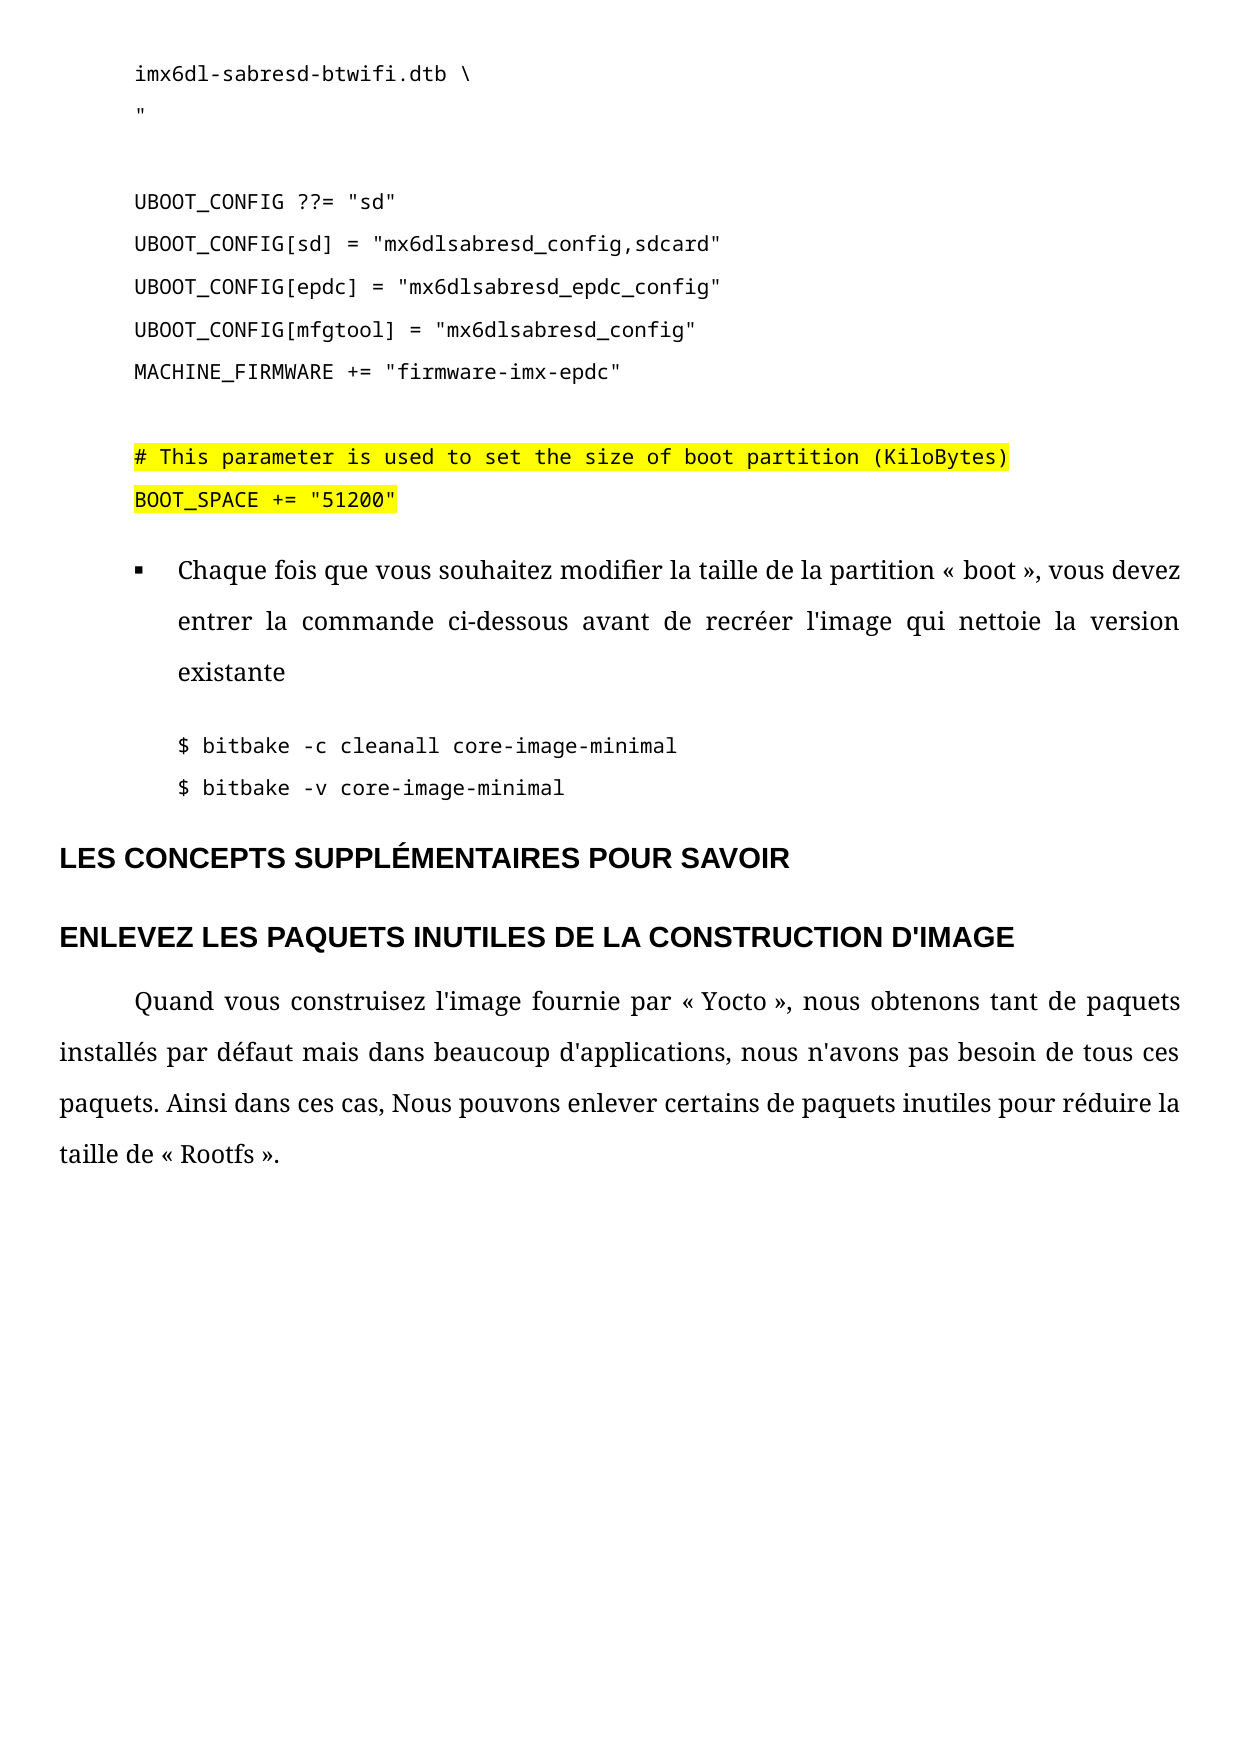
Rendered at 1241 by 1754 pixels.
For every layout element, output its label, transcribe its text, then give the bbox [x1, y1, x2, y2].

list Chaque fois que vous souhaitez modifier la taille de la partition « boot », vous devez entrer la commande ci-dessous avant de recréer l'image qui nettoie la version existante [133, 553, 1181, 689]
text MACHINE_FIRMWARE += "firmware-imx-epdc" [134, 357, 1181, 386]
text UBOOT_CONFIG[sd] = "mx6dlsabresd_config,sdcard" [134, 229, 1181, 258]
text Quand vous construisez l'image fournie par « Yocto », nous obtenons tant de paquets installés par défaut mais dans beaucoup d'applications, nous n'avons pas besoin de tous ces paquets. Ainsi dans ces cas, Nous pouvons enlever certains de paquets inutiles pour réduire la taille de « Rootfs ». [59, 983, 1181, 1170]
text imx6dl-sabresd-btwifi.dtb \ [134, 59, 1181, 87]
text BOOT_SPACE += "51200" [134, 485, 1181, 513]
subtitle LES CONCEPTS SUPPLÉMENTAIRES POUR SAVOIR [59, 841, 1181, 874]
text $ bitbake -c cleanall core-image-minimal [177, 731, 1181, 759]
text $ bitbake -v core-image-minimal [177, 773, 1181, 802]
text UBOOT_CONFIG[mfgtool] = "mx6dlsabresd_config" [134, 315, 1181, 343]
subtitle ENLEVEZ LES PAQUETS INUTILES DE LA CONSTRUCTION D'IMAGE [59, 920, 1181, 954]
text # This parameter is used to set the size of boot partition (KiloBytes) [134, 442, 1181, 471]
text UBOOT_CONFIG[epdc] = "mx6dlsabresd_epdc_config" [134, 272, 1181, 301]
text UBOOT_CONFIG ??= "sd" [134, 187, 1181, 215]
text " [134, 102, 1181, 130]
